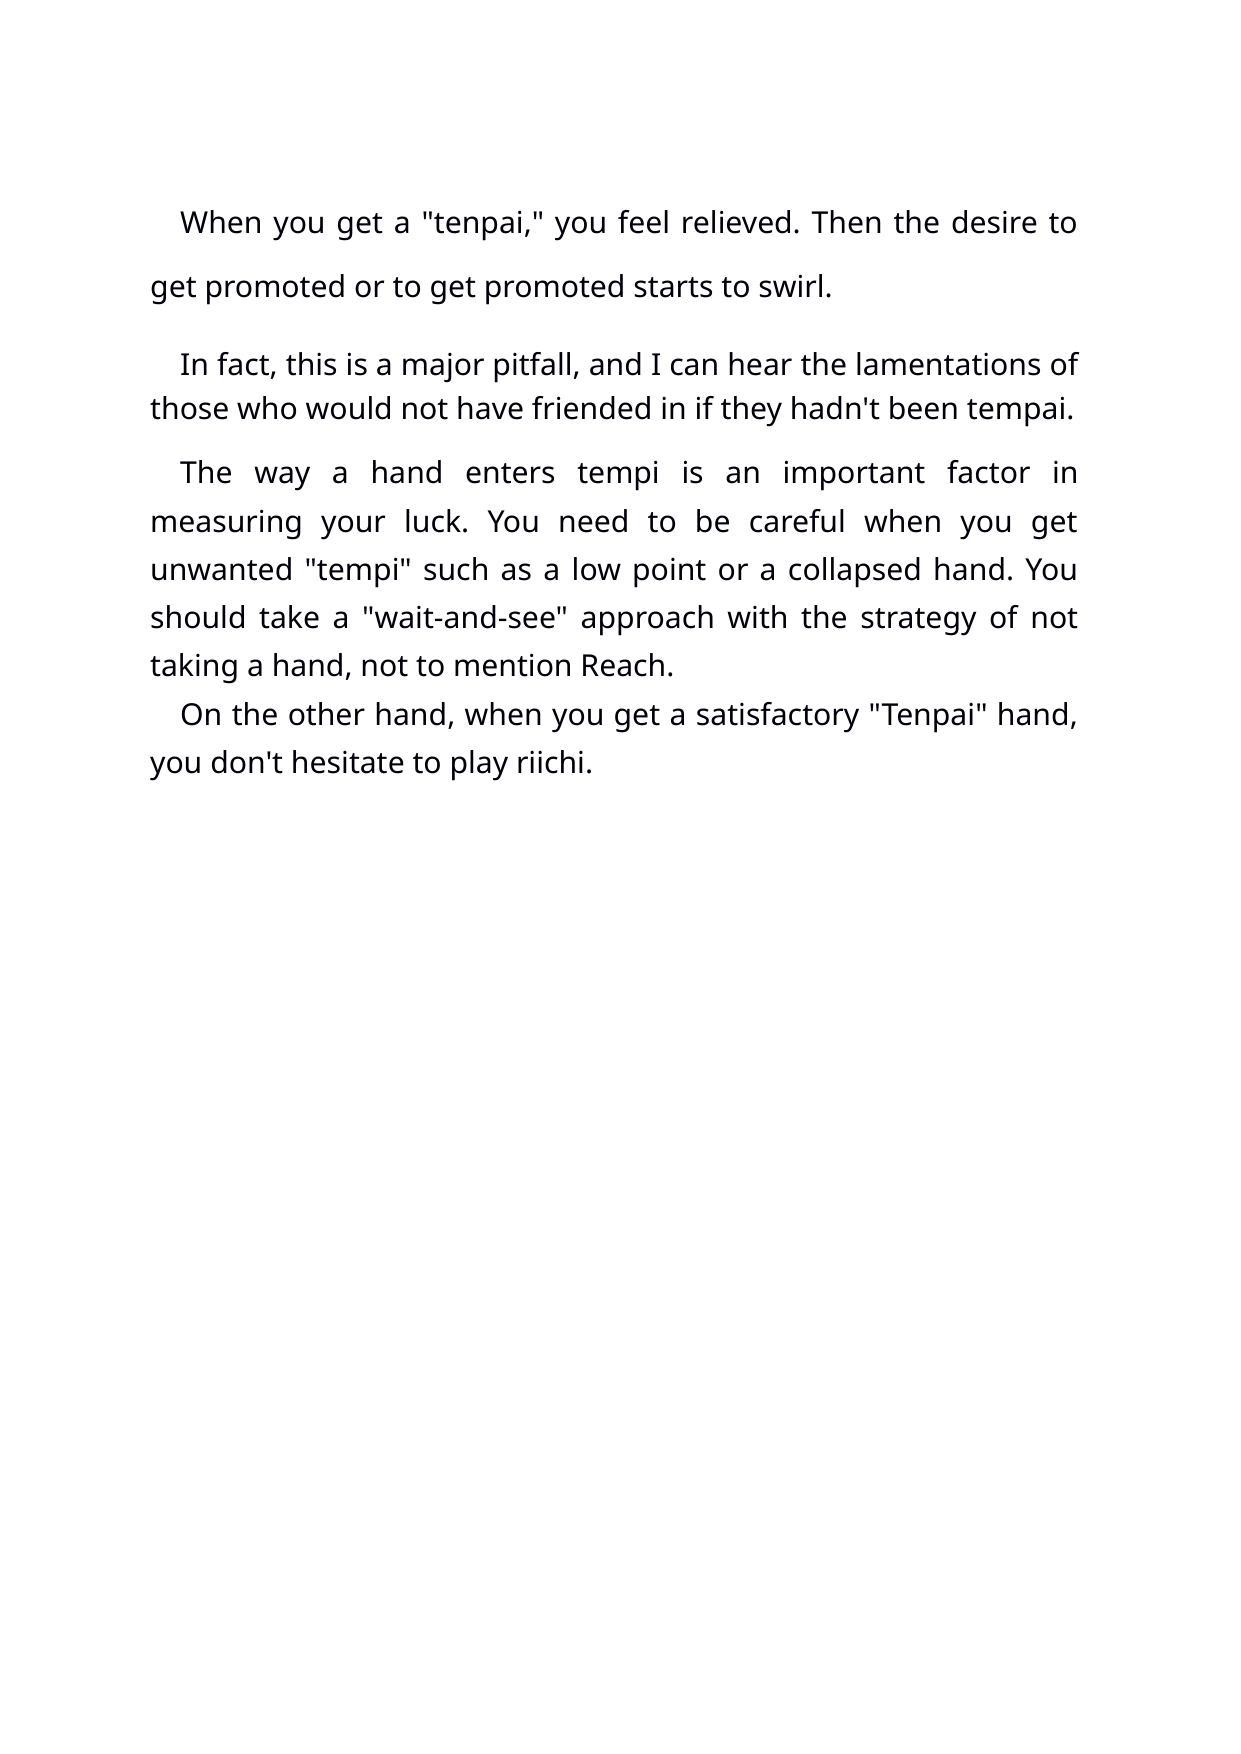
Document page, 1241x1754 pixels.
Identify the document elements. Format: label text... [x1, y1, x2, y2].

text The way a hand enters tempi is an important factor in measuring your luck. You need to be careful when you get unwanted "tempi" such as a low point or a collapsed hand. You should take a "wait-and-see" approach with the strategy of not taking a hand, not to mention Reach. [150, 445, 1079, 686]
text When you get a "tenpai," you feel relieved. Then the desire to get promoted or to get promoted starts to swirl. [150, 183, 1079, 310]
text In fact, this is a major pitfall, and I can hear the lamentations of those who would not have friended in if they hadn't been tempai. [150, 340, 1079, 428]
text On the other hand, when you get a satisfactory "Tenpai" hand, you don't hesitate to play riichi. [150, 686, 1079, 783]
